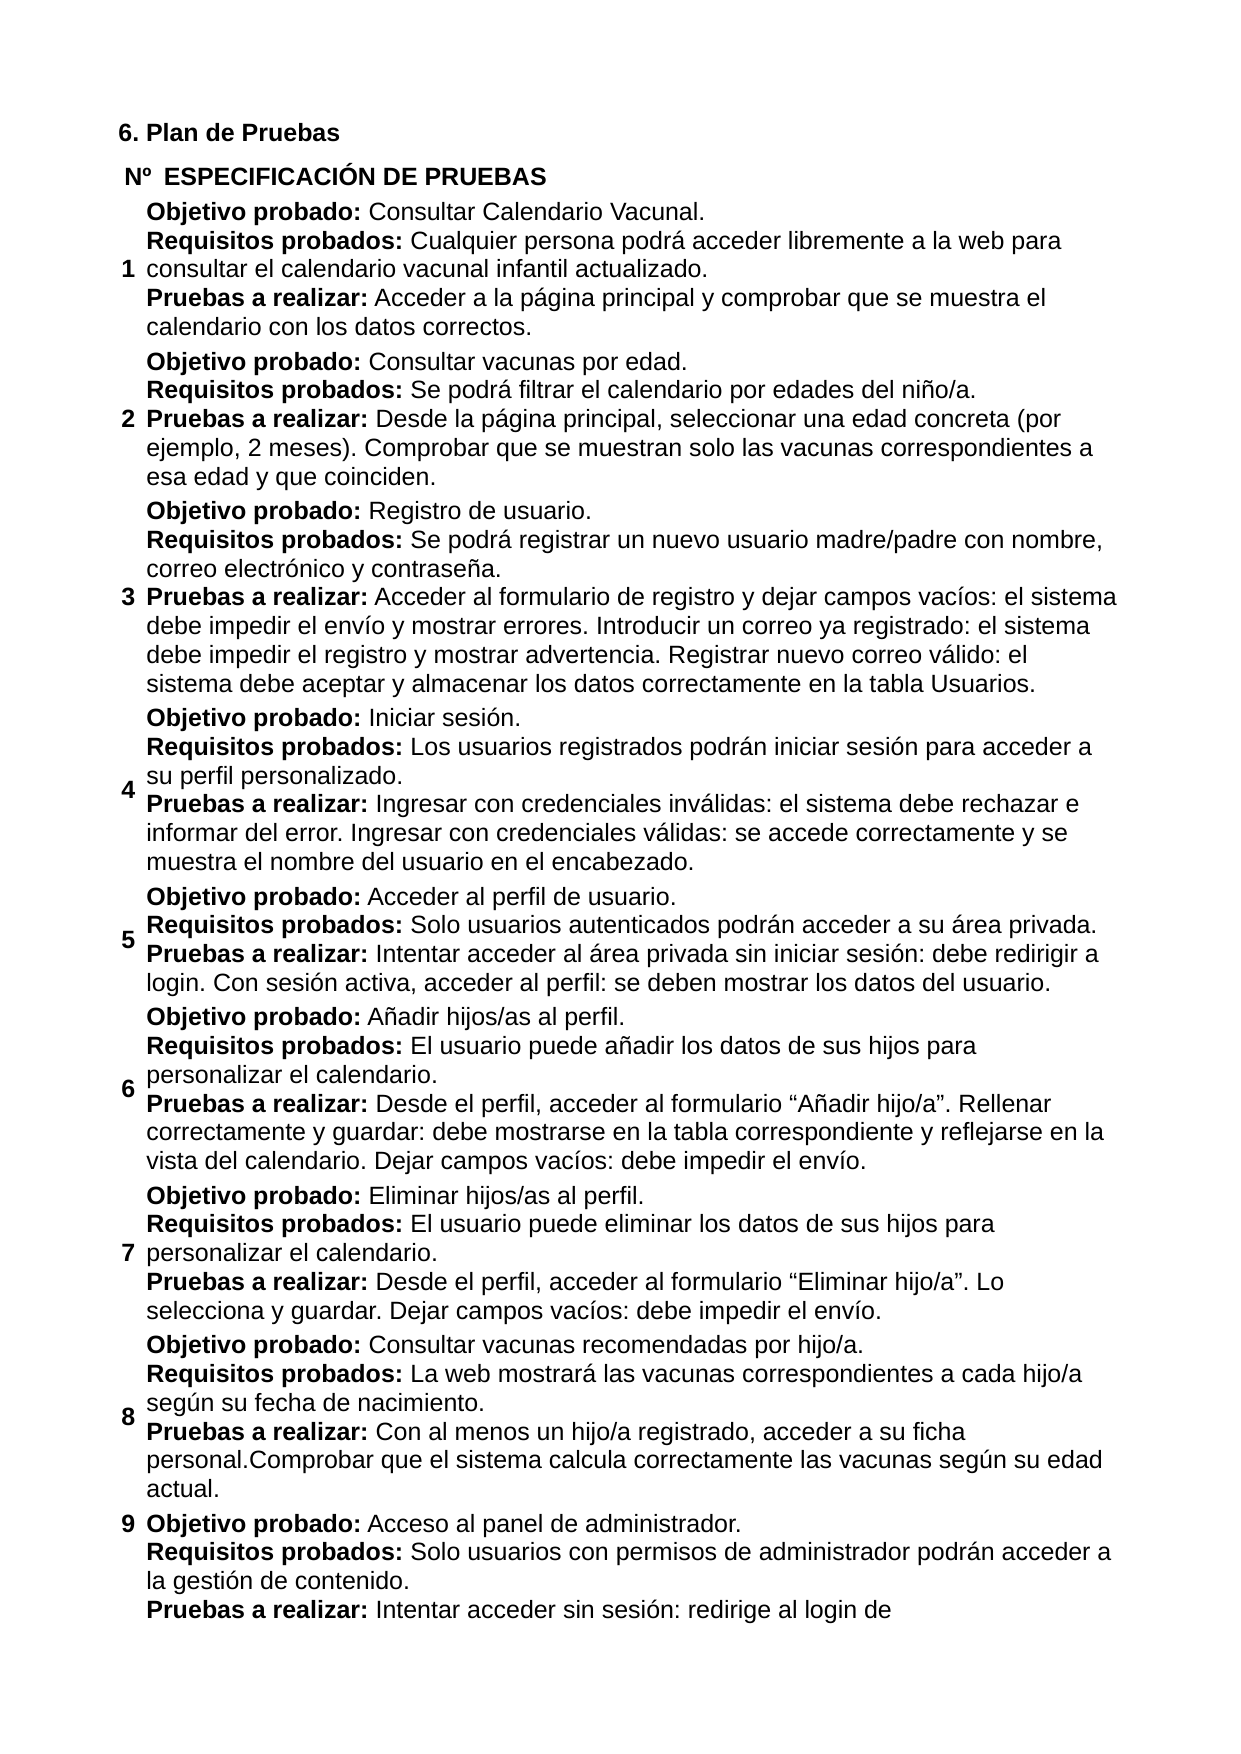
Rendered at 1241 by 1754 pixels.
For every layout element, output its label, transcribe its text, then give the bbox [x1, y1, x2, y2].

table_header Objetivo probado: Consultar vacunas recomendadas por hijo/a. Requisitos probados: La web mostrará las vacunas correspondientes a cada hijo/a según su fecha de nacimiento. Pruebas a realizar: Con al menos un hijo/a registrado, acceder a su ficha personal.Comprobar que el sistema calcula correctamente las vacunas según su edad actual. [143, 1327, 1122, 1506]
table_cell Objetivo probado: Eliminar hijos/as al perfil. Requisitos probados: El usuario puede eliminar los datos de sus hijos para personalizar el calendario. Pruebas a realizar: Desde el perfil, acceder al formulario “Eliminar hijo/a”. Lo selecciona y guardar. Dejar campos vacíos: debe impedir el envío. [143, 1178, 1122, 1327]
table_header 2 [118, 344, 143, 493]
table_header Objetivo probado: Iniciar sesión. Requisitos probados: Los usuarios registrados podrán iniciar sesión para acceder a su perfil personalizado. Pruebas a realizar: Ingresar con credenciales inválidas: el sistema debe rechazar e informar del error. Ingresar con credenciales válidas: se accede correctamente y se muestra el nombre del usuario en el encabezado. [143, 700, 1122, 878]
table_header Objetivo probado: Consultar Calendario Vacunal. Requisitos probados: Cualquier persona podrá acceder libremente a la web para consultar el calendario vacunal infantil actualizado. Pruebas a realizar: Acceder a la página principal y comprobar que se muestra el calendario con los datos correctos. [143, 194, 1122, 343]
table_header 6 [118, 999, 143, 1178]
table_header 3 [118, 493, 143, 700]
table_header 1 [118, 194, 143, 343]
table_header Objetivo probado: Acceder al perfil de usuario. Requisitos probados: Solo usuarios autenticados podrán acceder a su área privada. Pruebas a realizar: Intentar acceder al área privada sin iniciar sesión: debe redirigir a login. Con sesión activa, acceder al perfil: se deben mostrar los datos del usuario. [143, 879, 1122, 999]
table_header 8 [118, 1327, 143, 1506]
table_header ESPECIFICACIÓN DE PRUEBAS [157, 159, 553, 194]
table_header 5 [118, 879, 143, 999]
table_header Objetivo probado: Añadir hijos/as al perfil. Requisitos probados: El usuario puede añadir los datos de sus hijos para personalizar el calendario. Pruebas a realizar: Desde el perfil, acceder al formulario “Añadir hijo/a”. Rellenar correctamente y guardar: debe mostrarse en la tabla correspondiente y reflejarse en la vista del calendario. Dejar campos vacíos: debe impedir el envío. [143, 999, 1122, 1178]
table_header Objetivo probado: Consultar vacunas por edad. Requisitos probados: Se podrá filtrar el calendario por edades del niño/a. Pruebas a realizar: Desde la página principal, seleccionar una edad concreta (por ejemplo, 2 meses). Comprobar que se muestran solo las vacunas correspondientes a esa edad y que coinciden. [143, 344, 1122, 493]
table_header Objetivo probado: Registro de usuario. Requisitos probados: Se podrá registrar un nuevo usuario madre/padre con nombre, correo electrónico y contraseña. Pruebas a realizar: Acceder al formulario de registro y dejar campos vacíos: el sistema debe impedir el envío y mostrar errores. Introducir un correo ya registrado: el sistema debe impedir el registro y mostrar advertencia. Registrar nuevo correo válido: el sistema debe aceptar y almacenar los datos correctamente en la tabla Usuarios. [143, 493, 1122, 700]
table_cell 7 [118, 1178, 143, 1327]
table_header 9 [118, 1506, 143, 1626]
table_header 4 [118, 700, 143, 878]
table_header Objetivo probado: Acceso al panel de administrador. Requisitos probados: Solo usuarios con permisos de administrador podrán acceder a la gestión de contenido. Pruebas a realizar: Intentar acceder sin sesión: redirige al login de [143, 1506, 1122, 1626]
subtitle 6. Plan de Pruebas [118, 118, 1122, 147]
table_header Nº [118, 159, 157, 194]
